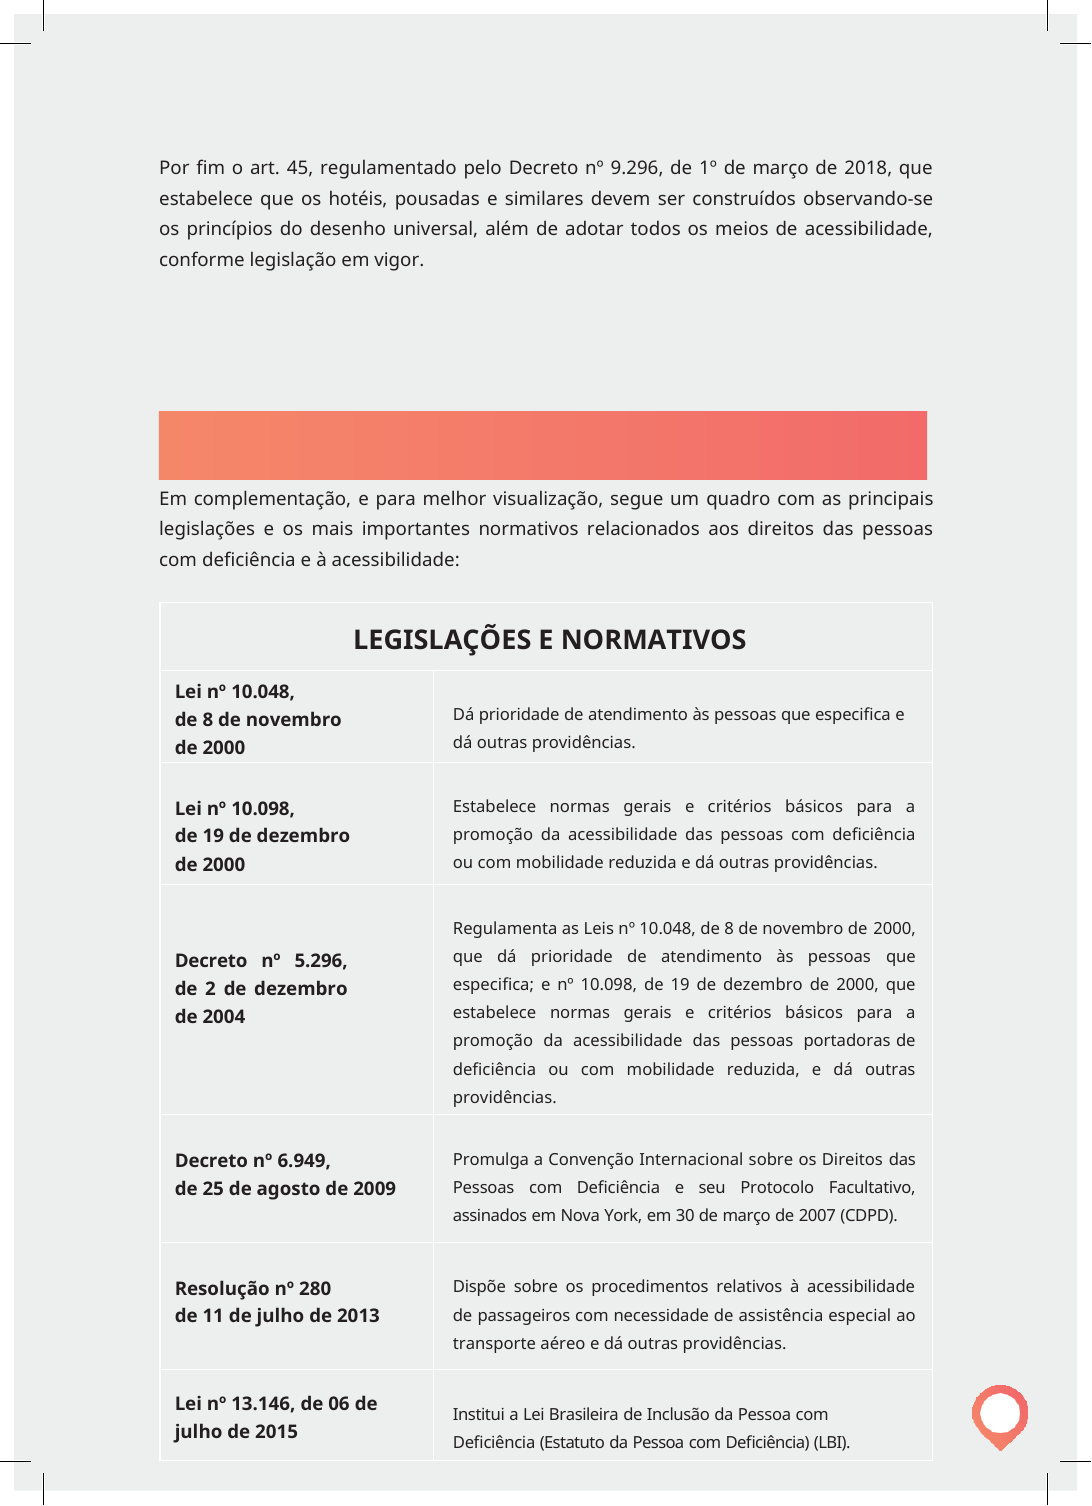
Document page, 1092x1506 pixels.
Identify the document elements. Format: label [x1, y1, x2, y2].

picture [158, 411, 928, 480]
picture [972, 1385, 1028, 1451]
